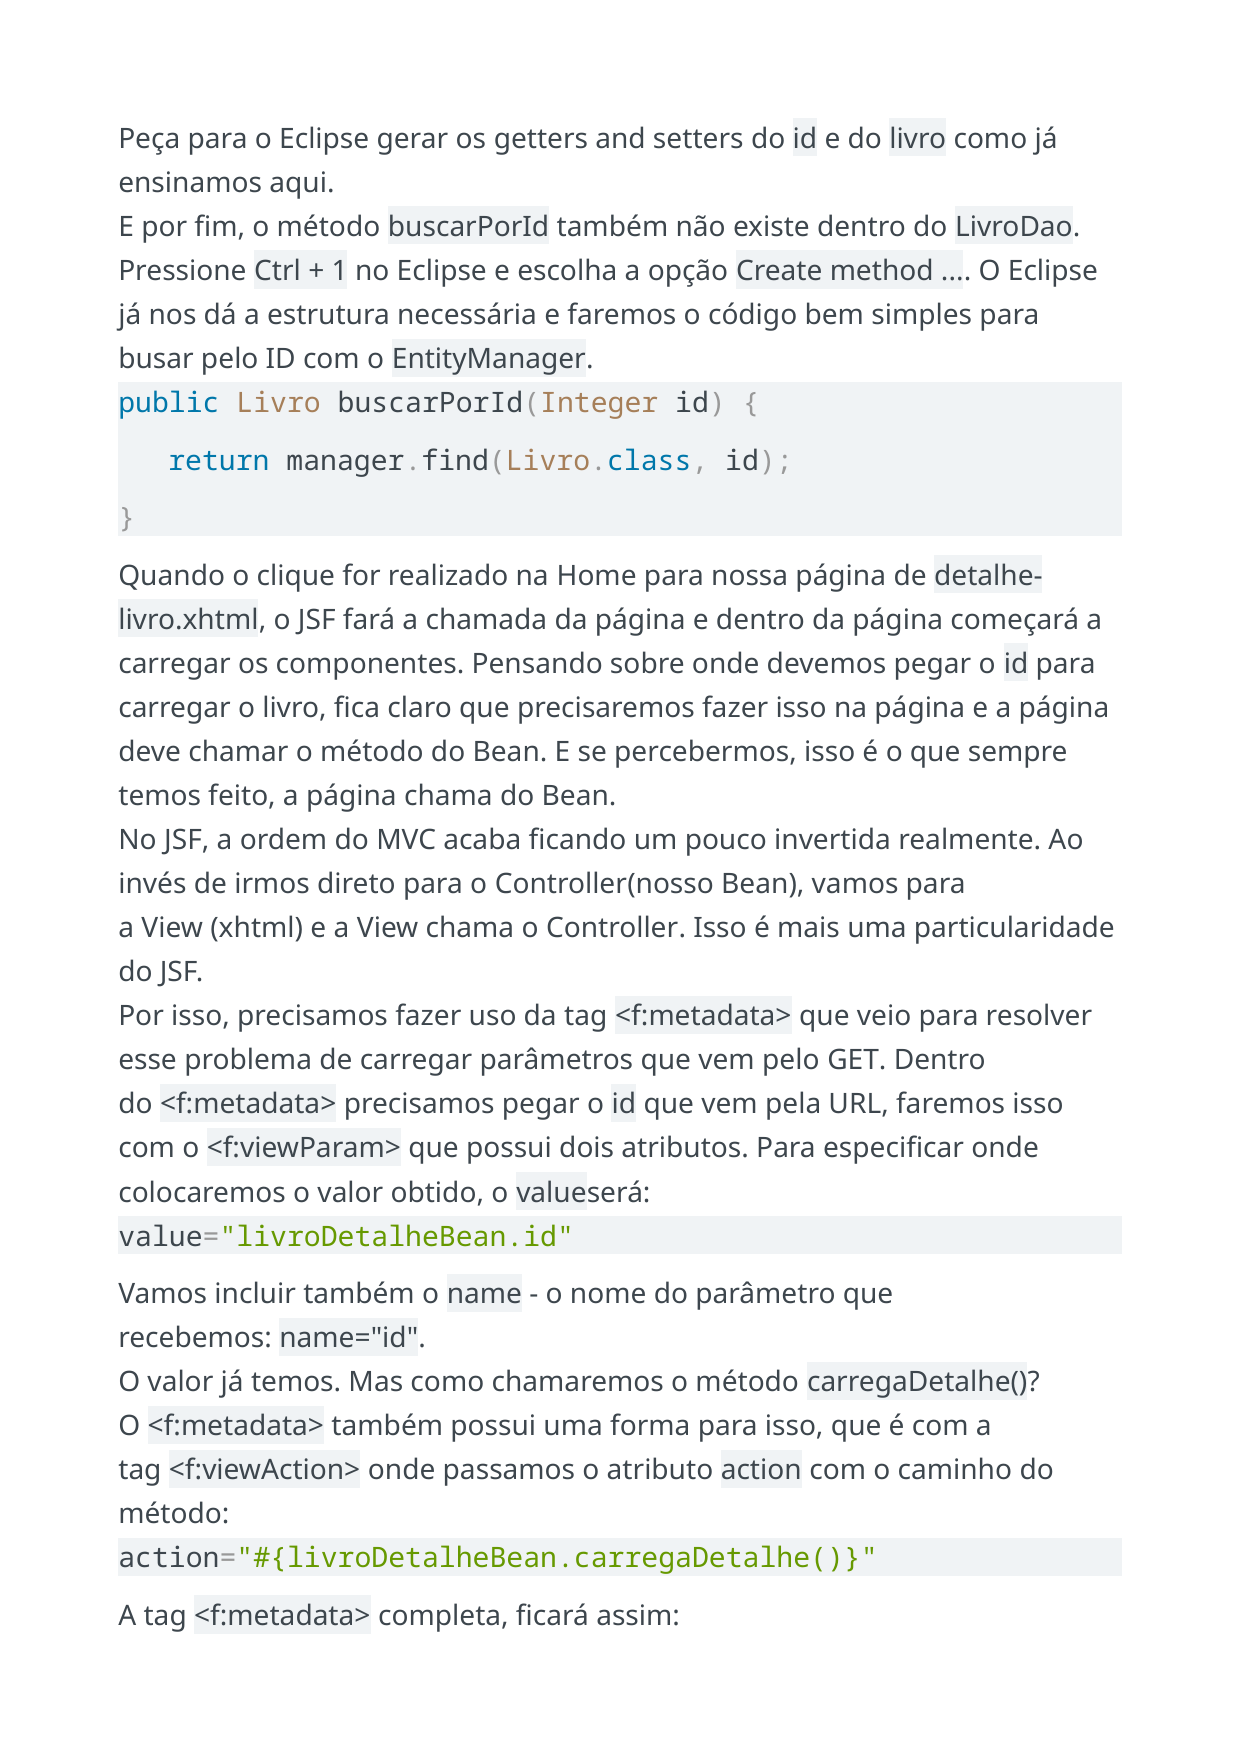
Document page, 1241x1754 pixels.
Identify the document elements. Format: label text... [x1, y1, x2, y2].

text public Livro buscarPorId(Integer id) { [118, 382, 1122, 421]
text Peça para o Eclipse gerar os getters and setters do id e do livro como já ensinamos aqui. [118, 118, 1122, 201]
text O valor já temos. Mas como chamaremos o método carregaDetalhe()? O <f:metadata> também possui uma forma para isso, que é com a tag <f:viewAction> onde passamos o atributo action com o caminho do método: [118, 1362, 1122, 1532]
text action="#{livroDetalheBean.carregaDetalhe()}" [118, 1538, 1122, 1576]
text value="livroDetalheBean.id" [118, 1216, 1122, 1254]
text Por isso, precisamos fazer uso da tag <f:metadata> que veio para resolver esse problema de carregar parâmetros que vem pelo GET. Dentro do <f:metadata> precisamos pegar o id que vem pela URL, faremos isso com o <f:viewParam> que possui dois atributos. Para especificar onde colocaremos o valor obtido, o valueserá: [118, 996, 1122, 1210]
text E por fim, o método buscarPorId também não existe dentro do LivroDao. Pressione Ctrl + 1 no Eclipse e escolha a opção Create method .... O Eclipse já nos dá a estrutura necessária e faremos o código bem simples para busar pelo ID com o EntityManager. [118, 206, 1122, 377]
text Vamos incluir também o name - o nome do parâmetro que recebemos: name="id". [118, 1273, 1122, 1356]
text } [118, 497, 1122, 536]
text No JSF, a ordem do MVC acaba ficando um pouco invertida realmente. Ao invés de irmos direto para o Controller(nosso Bean), vamos para a View (xhtml) e a View chama o Controller. Isso é mais uma particularidade do JSF. [118, 819, 1122, 990]
text A tag <f:metadata> completa, ficará assim: [118, 1595, 1122, 1634]
text Quando o clique for realizado na Home para nossa página de detalhe-livro.xhtml, o JSF fará a chamada da página e dentro da página começará a carregar os componentes. Pensando sobre onde devemos pegar o id para carregar o livro, fica claro que precisaremos fazer isso na página e a página deve chamar o método do Bean. E se percebermos, isso é o que sempre temos feito, a página chama do Bean. [118, 555, 1122, 814]
text return manager.find(Livro.class, id); [118, 440, 1122, 478]
